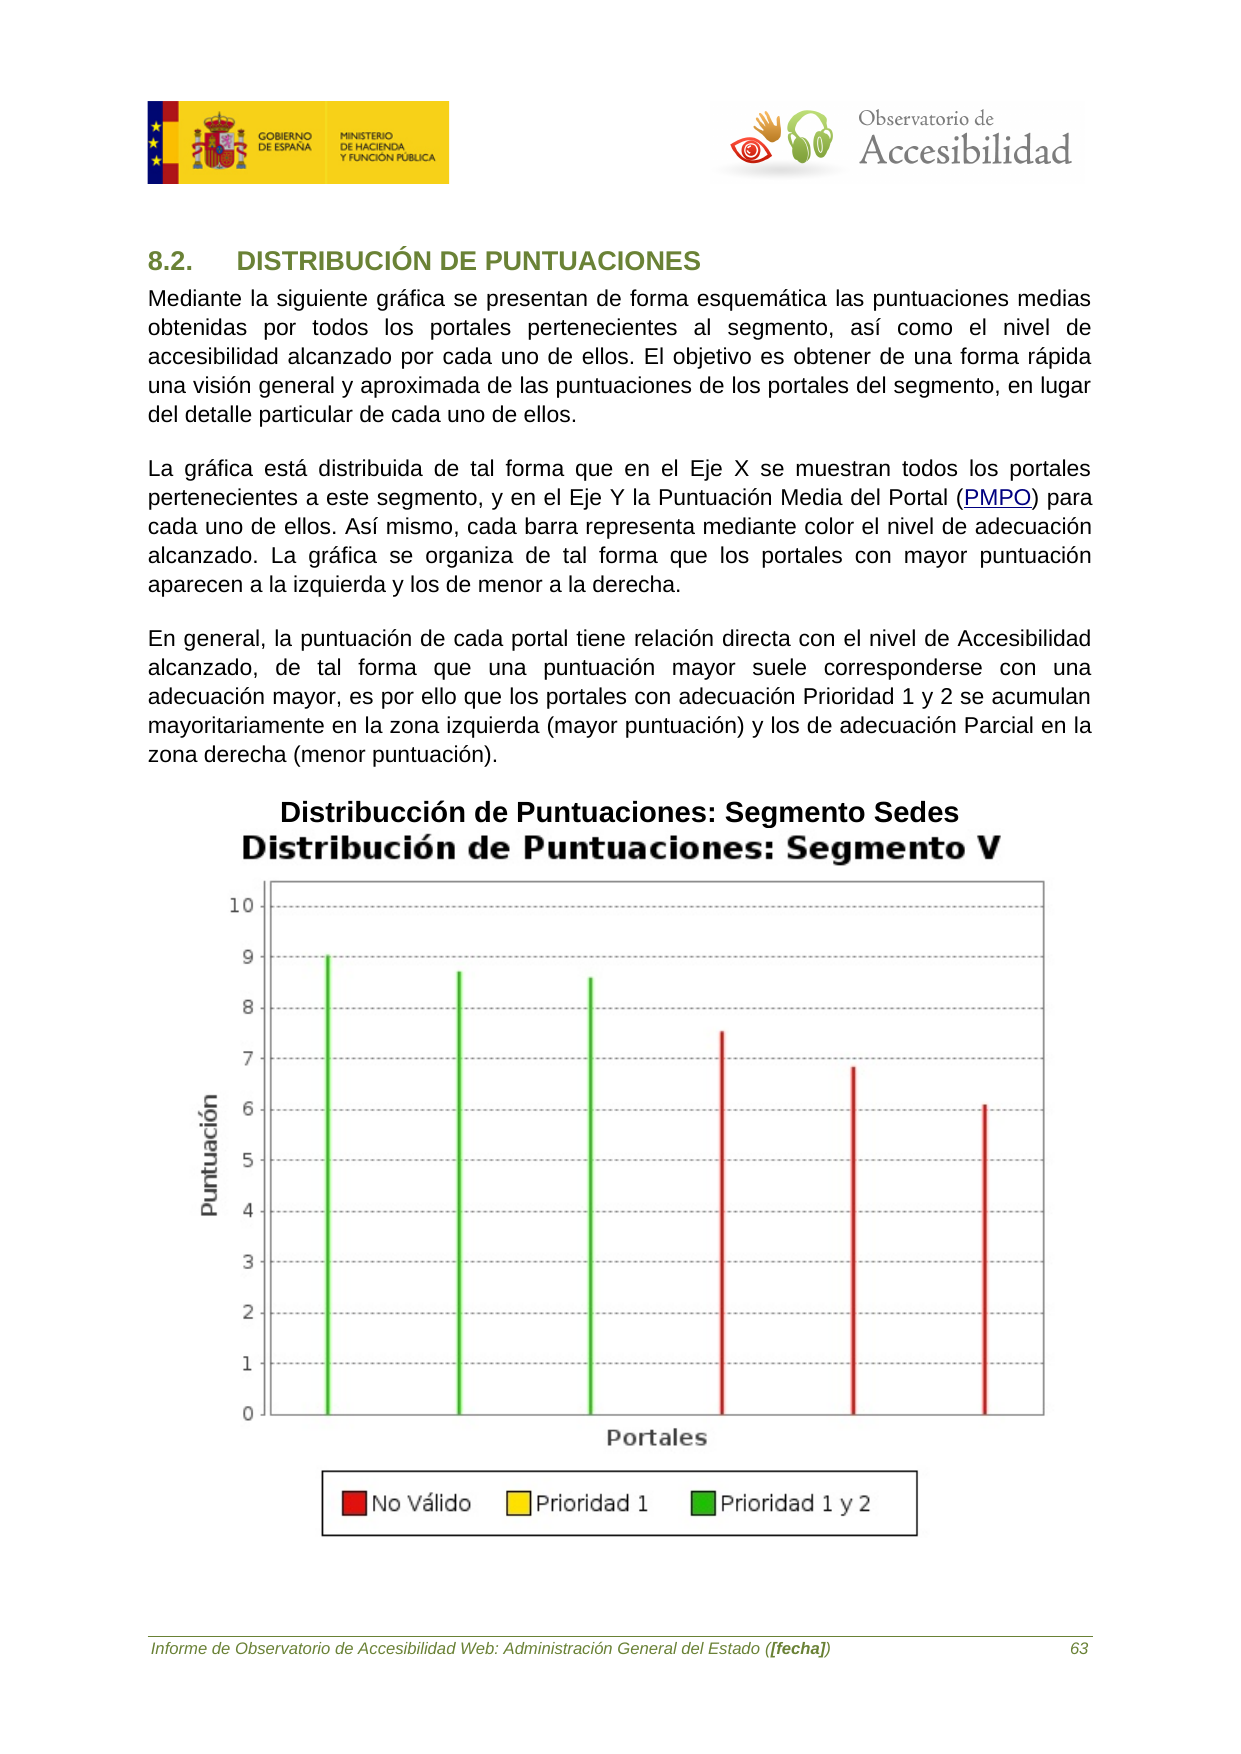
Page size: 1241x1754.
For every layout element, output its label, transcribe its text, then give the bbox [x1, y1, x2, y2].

subtitle Distribución de puntuaciones [148, 245, 1092, 276]
text En general, la puntuación de cada portal tiene relación directa con el nivel de Accesibilidad alcanzado, de tal forma que una puntuación mayor suele corresponderse con una adecuación mayor, es por ello que los portales con adecuación Prioridad 1 y 2 se acumulan mayoritariamente en la zona izquierda (mayor puntuación) y los de adecuación Parcial en la zona derecha (menor puntuación). [148, 625, 1092, 767]
picture [710, 101, 1086, 184]
text La gráfica está distribuida de tal forma que en el Eje X se muestran todos los portales pertenecientes a este segmento, y en el Eje Y la Puntuación Media del Portal (PMPO) para cada uno de ellos. Así mismo, cada barra representa mediante color el nivel de adecuación alcanzado. La gráfica se organiza de tal forma que los portales con mayor puntuación aparecen a la izquierda y los de menor a la derecha. [148, 455, 1092, 597]
picture [178, 828, 1062, 1538]
text Distribucción de Puntuaciones: Segmento Sedes [148, 795, 1092, 828]
picture [147, 101, 450, 184]
text Mediante la siguiente gráfica se presentan de forma esquemática las puntuaciones medias obtenidas por todos los portales pertenecientes al segmento, así como el nivel de accesibilidad alcanzado por cada uno de ellos. El objetivo es obtener de una forma rápida una visión general y aproximada de las puntuaciones de los portales del segmento, en lugar del detalle particular de cada uno de ellos. [148, 285, 1092, 427]
